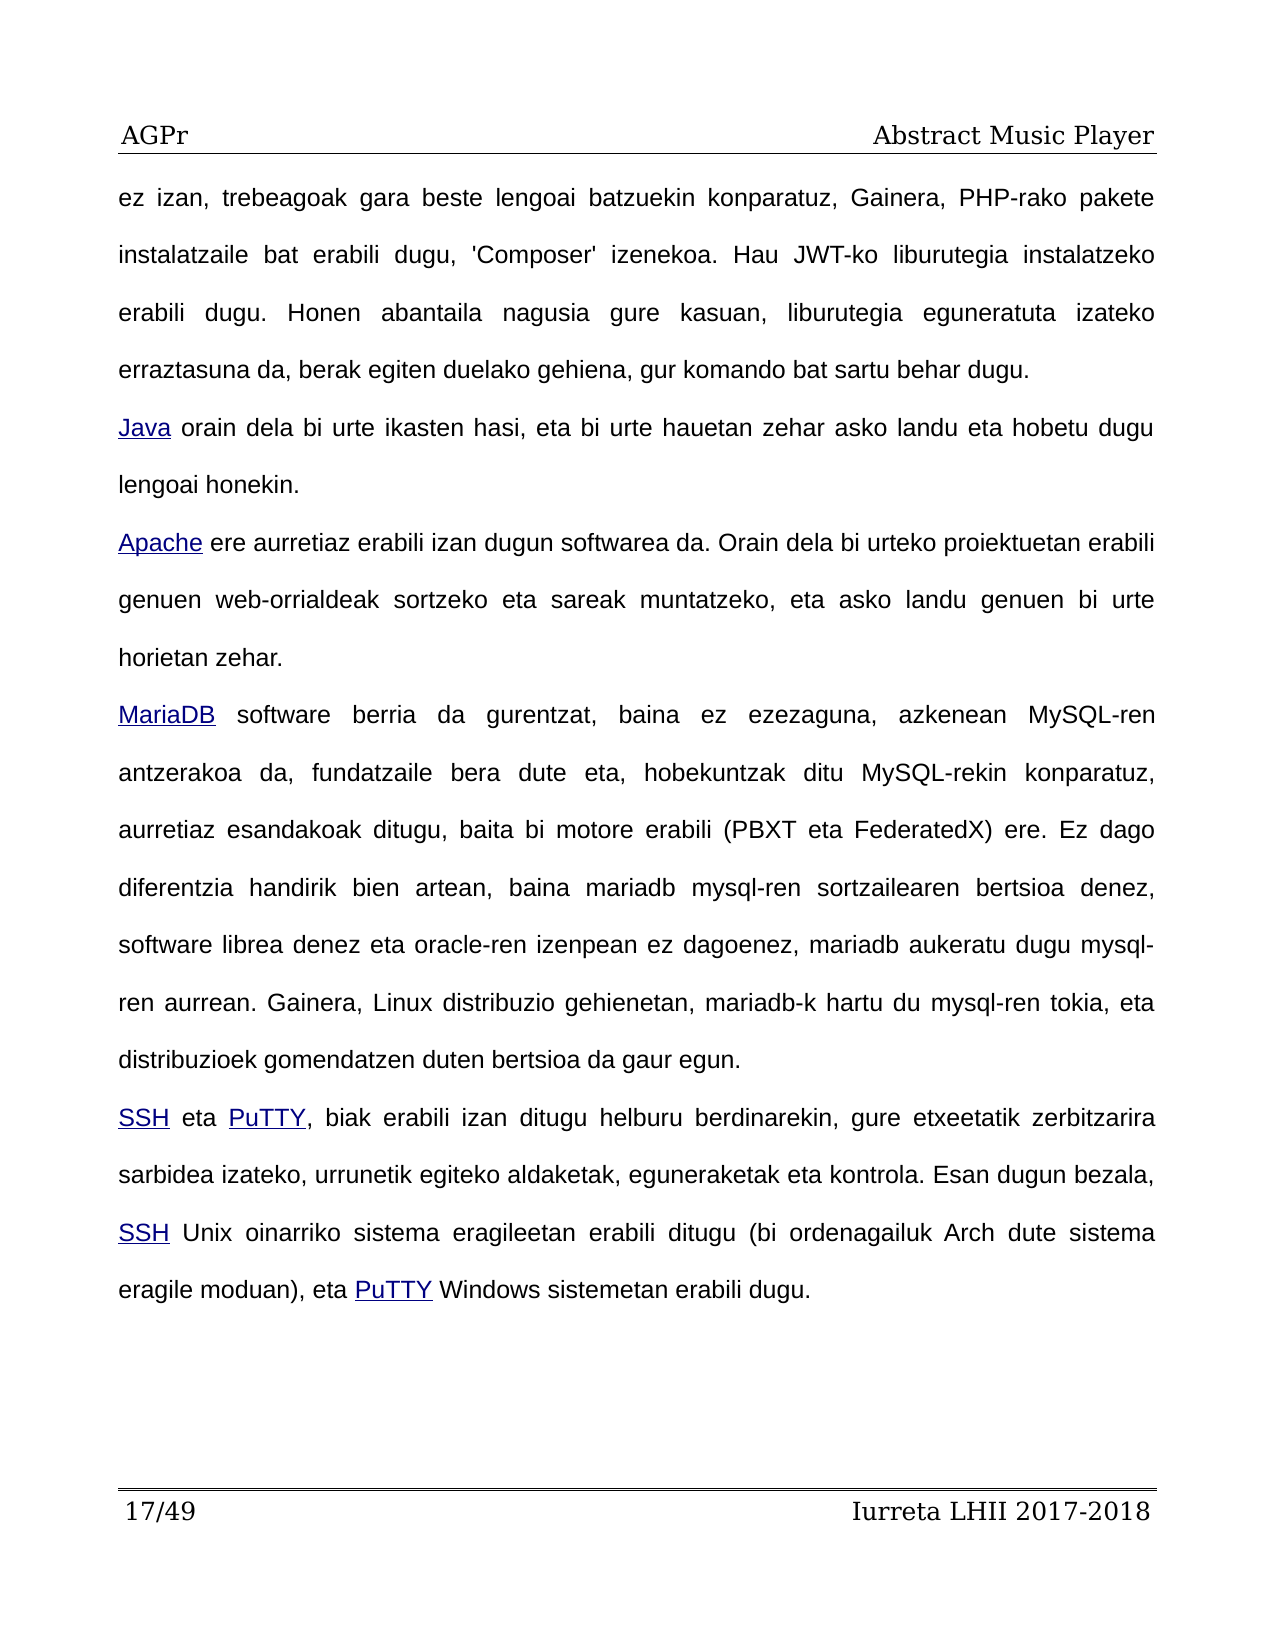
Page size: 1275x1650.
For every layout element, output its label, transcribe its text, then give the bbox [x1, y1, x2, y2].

text SSH eta PuTTY, biak erabili izan ditugu helburu berdinarekin, gure etxeetatik zerbitzarira sarbidea izateko, urrunetik egiteko aldaketak, eguneraketak eta kontrola. Esan dugun bezala, SSH Unix oinarriko sistema eragileetan erabili ditugu (bi ordenagailuk Arch dute sistema eragile moduan), eta PuTTY Windows sistemetan erabili dugu. [118, 1103, 1157, 1304]
text ez izan, trebeagoak gara beste lengoai batzuekin konparatuz, Gainera, PHP-rako pakete instalatzaile bat erabili dugu, 'Composer' izenekoa. Hau JWT-ko liburutegia instalatzeko erabili dugu. Honen abantaila nagusia gure kasuan, liburutegia eguneratuta izateko erraztasuna da, berak egiten duelako gehiena, gur komando bat sartu behar dugu. [118, 183, 1157, 384]
text Apache ere aurretiaz erabili izan dugun softwarea da. Orain dela bi urteko proiektuetan erabili genuen web-orrialdeak sortzeko eta sareak muntatzeko, eta asko landu genuen bi urte horietan zehar. [118, 528, 1157, 671]
text MariaDB software berria da gurentzat, baina ez ezezaguna, azkenean MySQL-ren antzerakoa da, fundatzaile bera dute eta, hobekuntzak ditu MySQL-rekin konparatuz, aurretiaz esandakoak ditugu, baita bi motore erabili (PBXT eta FederatedX) ere. Ez dago diferentzia handirik bien artean, baina mariadb mysql-ren sortzailearen bertsioa denez, software librea denez eta oracle-ren izenpean ez dagoenez, mariadb aukeratu dugu mysql-ren aurrean. Gainera, Linux distribuzio gehienetan, mariadb-k hartu du mysql-ren tokia, eta distribuzioek gomendatzen duten bertsioa da gaur egun. [118, 700, 1157, 1074]
text Java orain dela bi urte ikasten hasi, eta bi urte hauetan zehar asko landu eta hobetu dugu lengoai honekin. [118, 413, 1157, 499]
